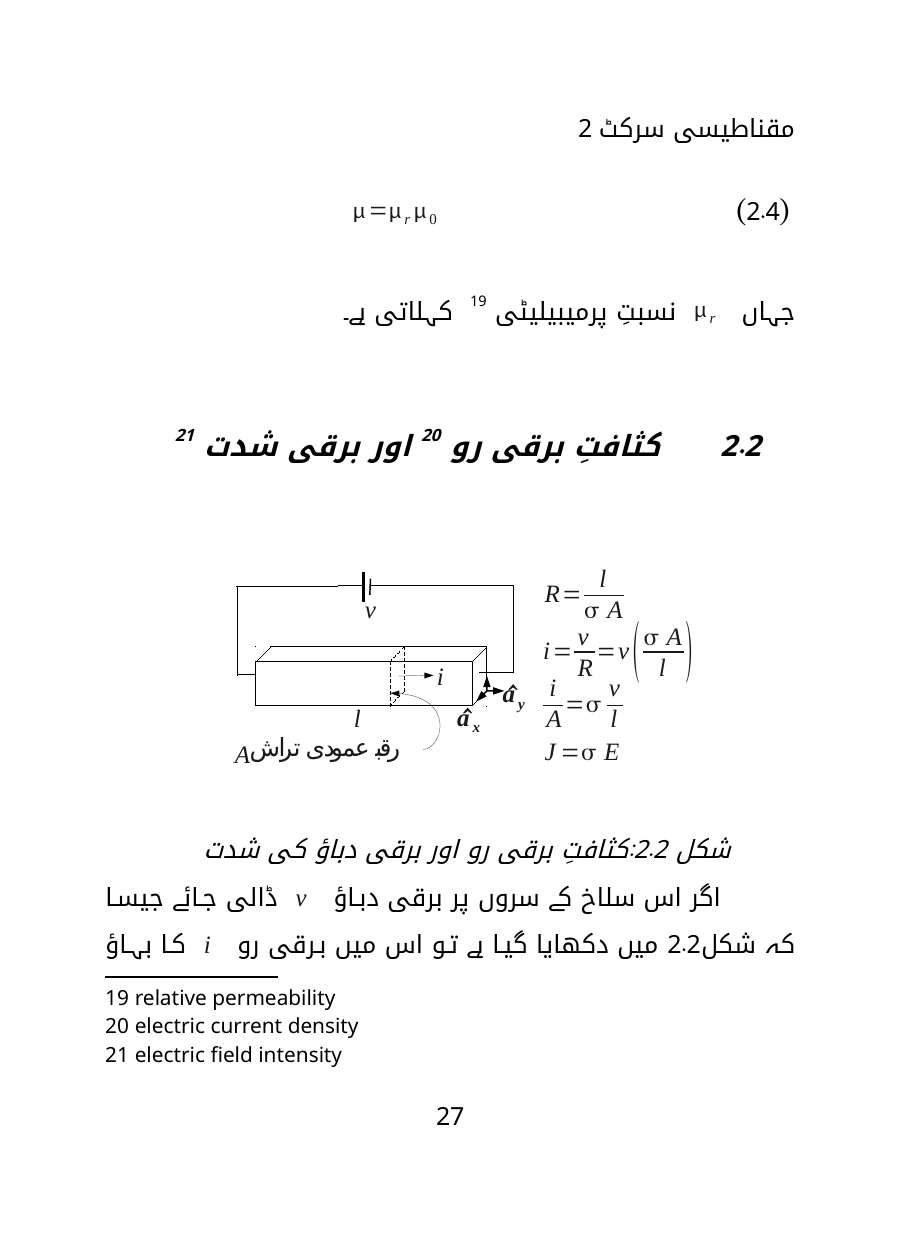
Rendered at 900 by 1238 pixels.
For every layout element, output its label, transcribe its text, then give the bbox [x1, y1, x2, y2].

text relative permeability [105, 983, 795, 1012]
text شکل 2.2:کثافتِ برقی رو اور برقی دباؤ کی شدت [169, 499, 731, 874]
table_header (2.4) [675, 183, 795, 254]
text اگر اس سلاخ کے سروں پر برقی دباؤ ڈالی جائے جیسا کہ شکل2.2 میں دکھایا گیا ہے تو اس میں برقی رو کا بہاؤ ہو گا جس کی مقدار اہم کے قانون سے یوں حاصل ہوتا ہے [105, 487, 795, 969]
subtitle کثافتِ برقی رو اور برقی شدت [105, 419, 720, 474]
list electric field intensity [105, 1040, 795, 1068]
list electric current density [105, 1012, 795, 1040]
text جہاں نسبتِ پرمیبیلیٹی کہلاتی ہے۔ [105, 288, 795, 335]
table_header [105, 183, 675, 254]
